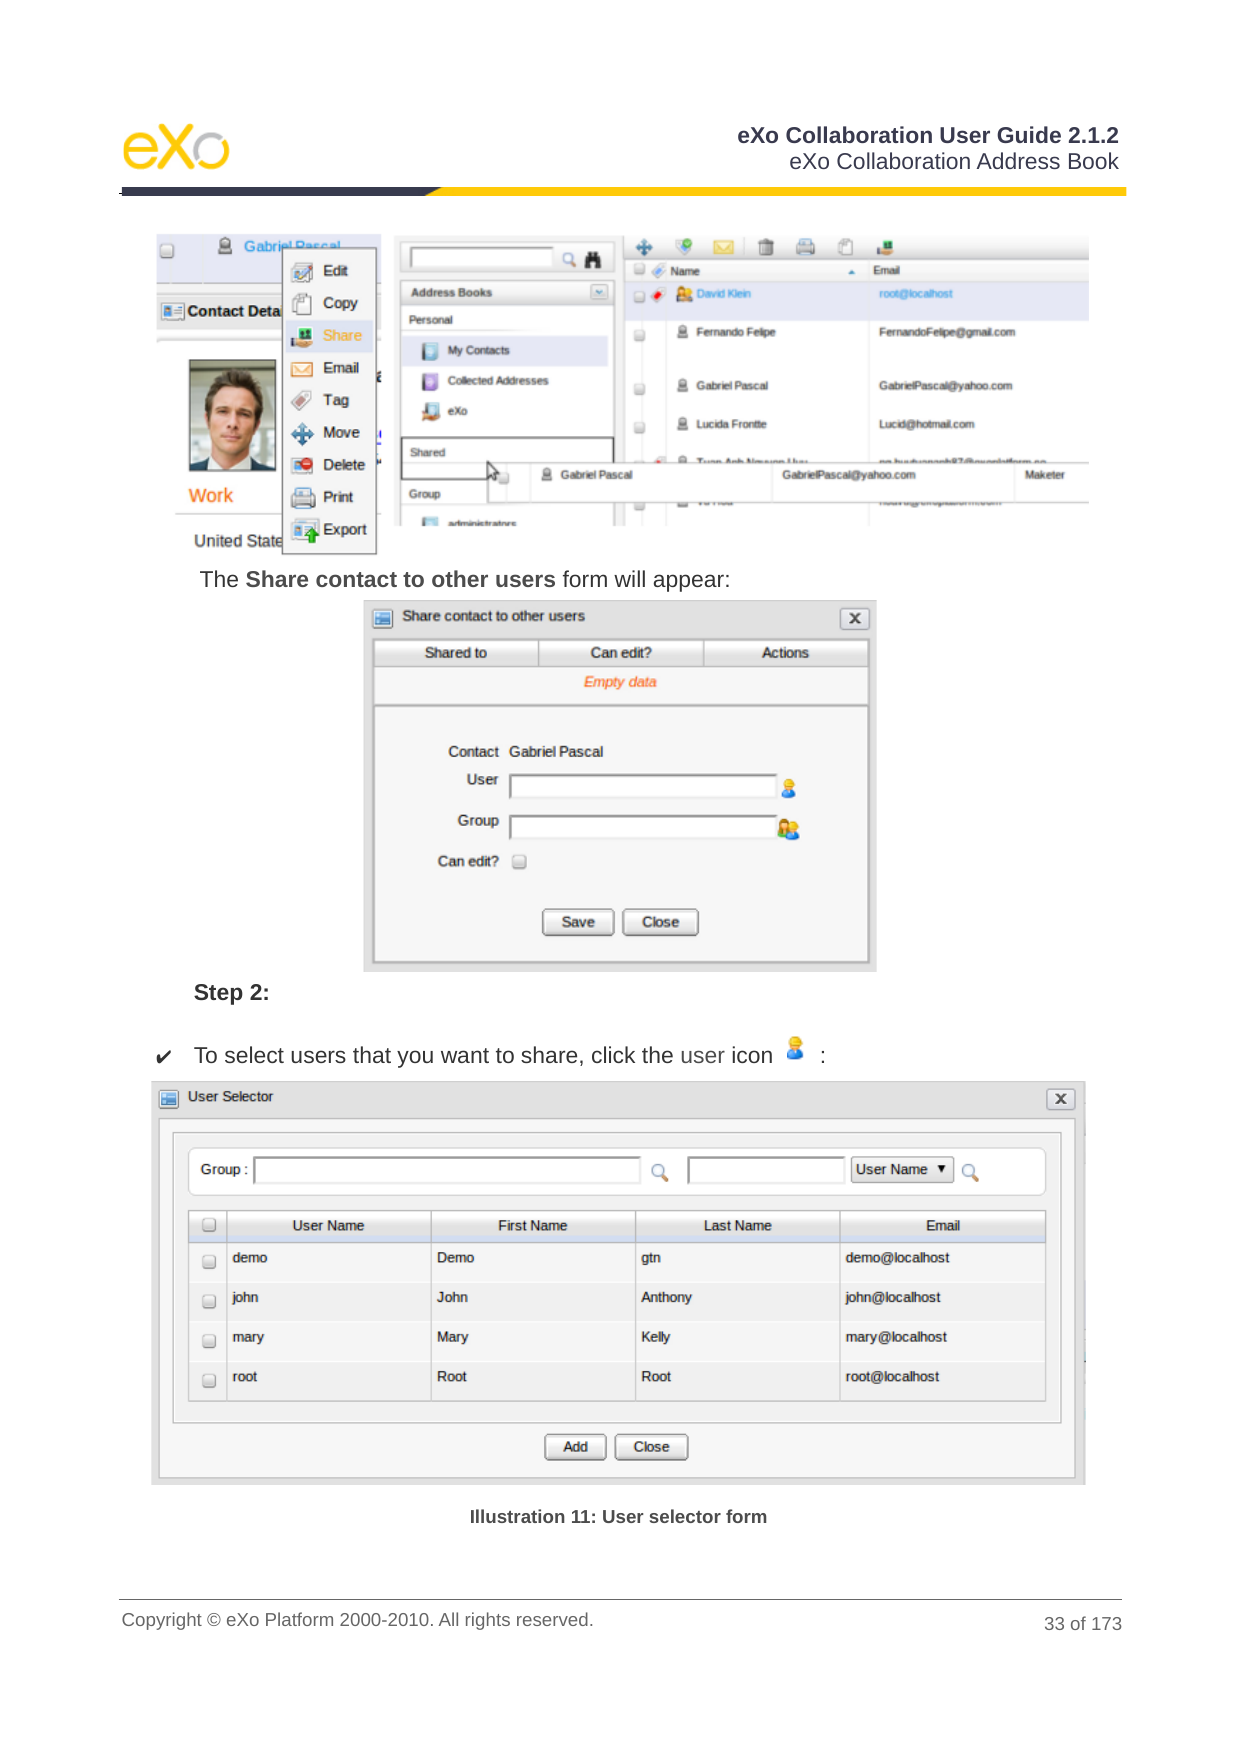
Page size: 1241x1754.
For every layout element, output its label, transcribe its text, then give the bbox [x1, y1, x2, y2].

picture [154, 231, 1089, 559]
picture [123, 123, 230, 170]
list Illustration 11: User selector form [151, 1485, 1086, 1527]
list [151, 1527, 1086, 1534]
list Step 2: [156, 605, 1122, 1005]
picture [363, 600, 877, 972]
picture [121, 187, 1127, 196]
list The Share contact to other users form will appear: [156, 223, 1122, 593]
list To select users that you want to share, click the user icon : [156, 1025, 1122, 1073]
picture [151, 1081, 1086, 1485]
picture [787, 1032, 813, 1066]
